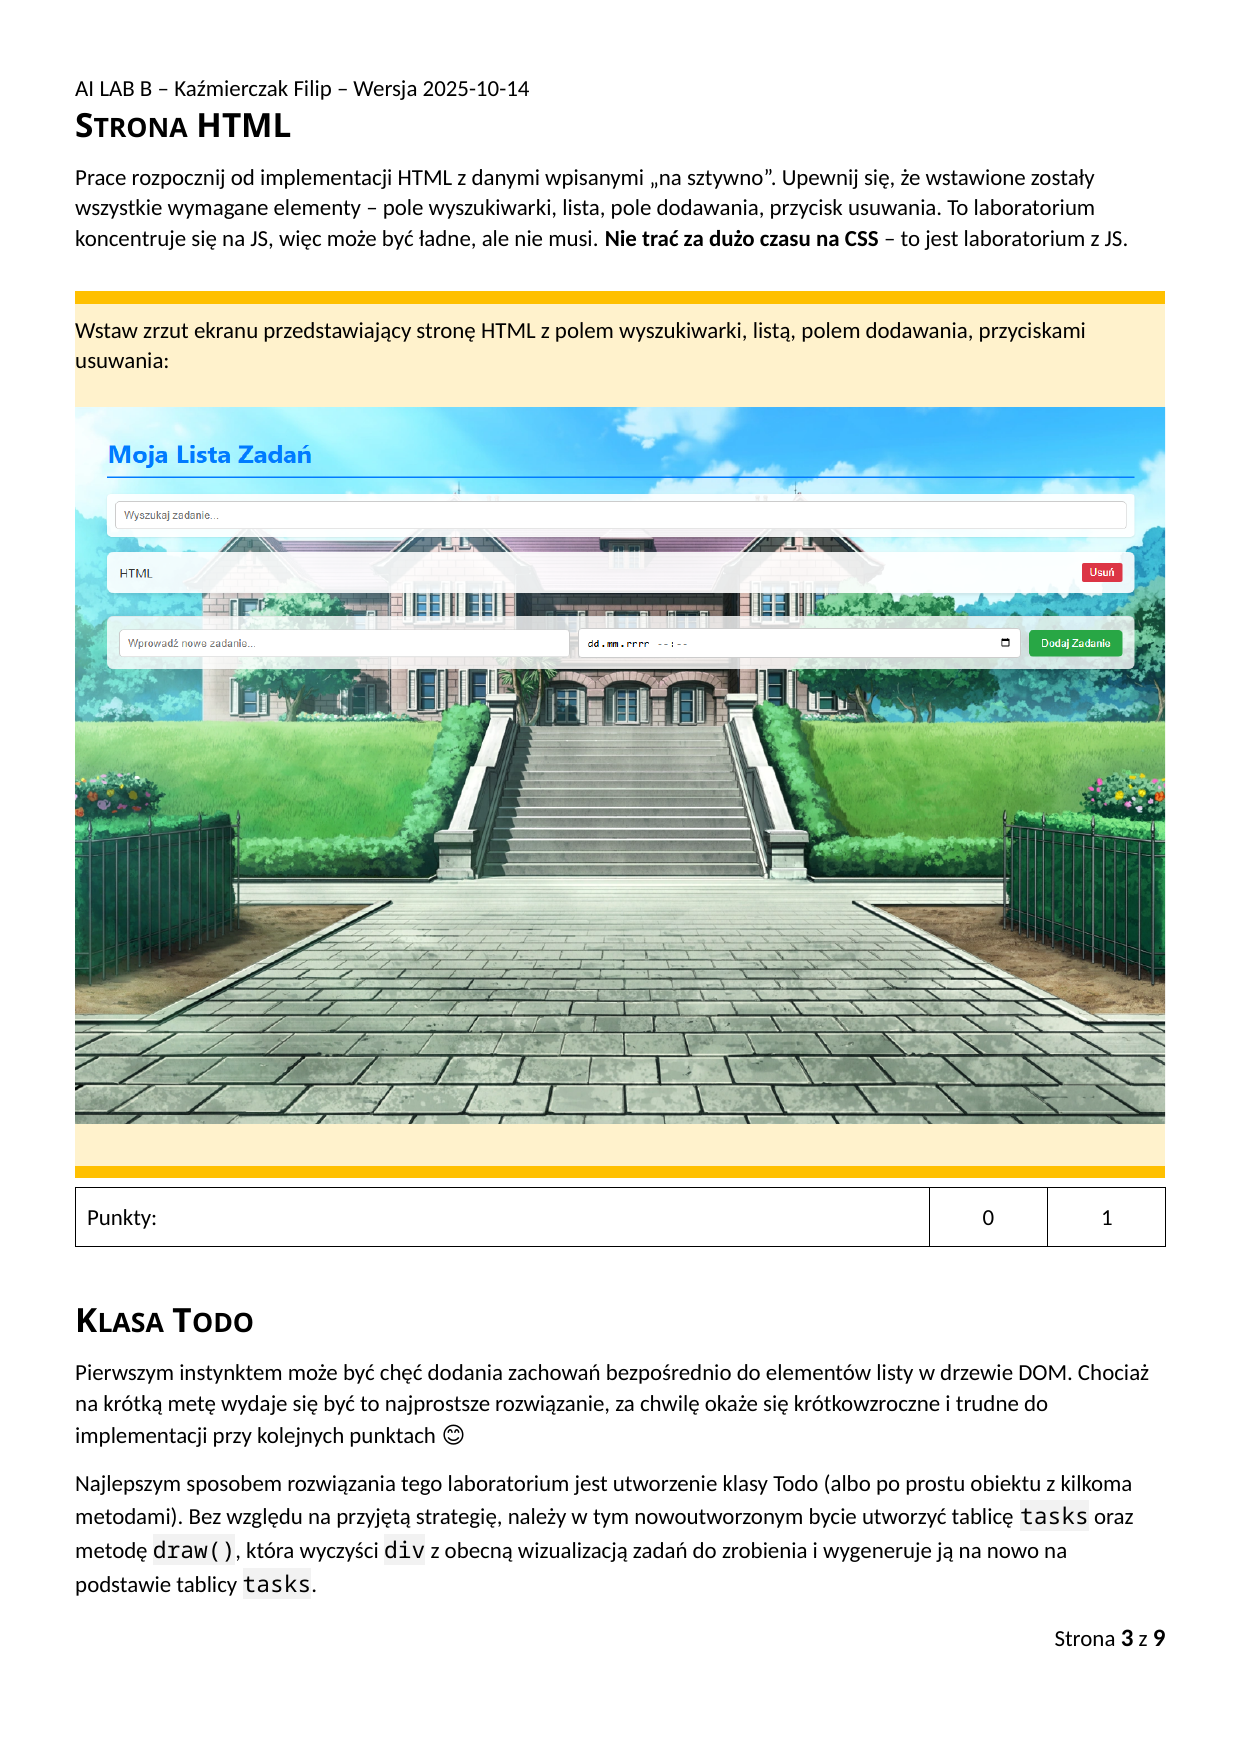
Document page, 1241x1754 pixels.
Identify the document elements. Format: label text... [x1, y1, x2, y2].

table_header Punkty: [76, 1188, 929, 1246]
table_header 1 [1048, 1188, 1165, 1246]
picture [75, 407, 1166, 1124]
subtitle Strona HTML [75, 102, 1165, 147]
text Najlepszym sposobem rozwiązania tego laboratorium jest utworzenie klasy Todo (albo po prostu obiektu z kilkoma metodami). Bez względu na przyjętą strategię, należy w tym nowoutworzonym bycie utworzyć tablicę tasks oraz metodę draw(), która wyczyści div z obecną wizualizacją zadań do zrobienia i wygeneruje ją na nowo na podstawie tablicy tasks. [75, 1469, 1165, 1599]
subtitle Klasa Todo [75, 1297, 1165, 1342]
text Wstaw zrzut ekranu przedstawiający stronę HTML z polem wyszukiwarki, listą, polem dodawania, przyciskami usuwania: [75, 304, 1165, 352]
table_header 0 [930, 1188, 1047, 1246]
text Pierwszym instynktem może być chęć dodania zachowań bezpośrednio do elementów listy w drzewie DOM. Chociaż na krótką metę wydaje się być to najprostsze rozwiązanie, za chwilę okaże się krótkowzroczne i trudne do implementacji przy kolejnych punktach 😊 [75, 1358, 1165, 1450]
text Prace rozpocznij od implementacji HTML z danymi wpisanymi „na sztywno”. Upewnij się, że wstawione zostały wszystkie wymagane elementy – pole wyszukiwarki, lista, pole dodawania, przycisk usuwania. To laboratorium koncentruje się na JS, więc może być ładne, ale nie musi. Nie trać za dużo czasu na CSS – to jest laboratorium z JS. [75, 163, 1165, 252]
